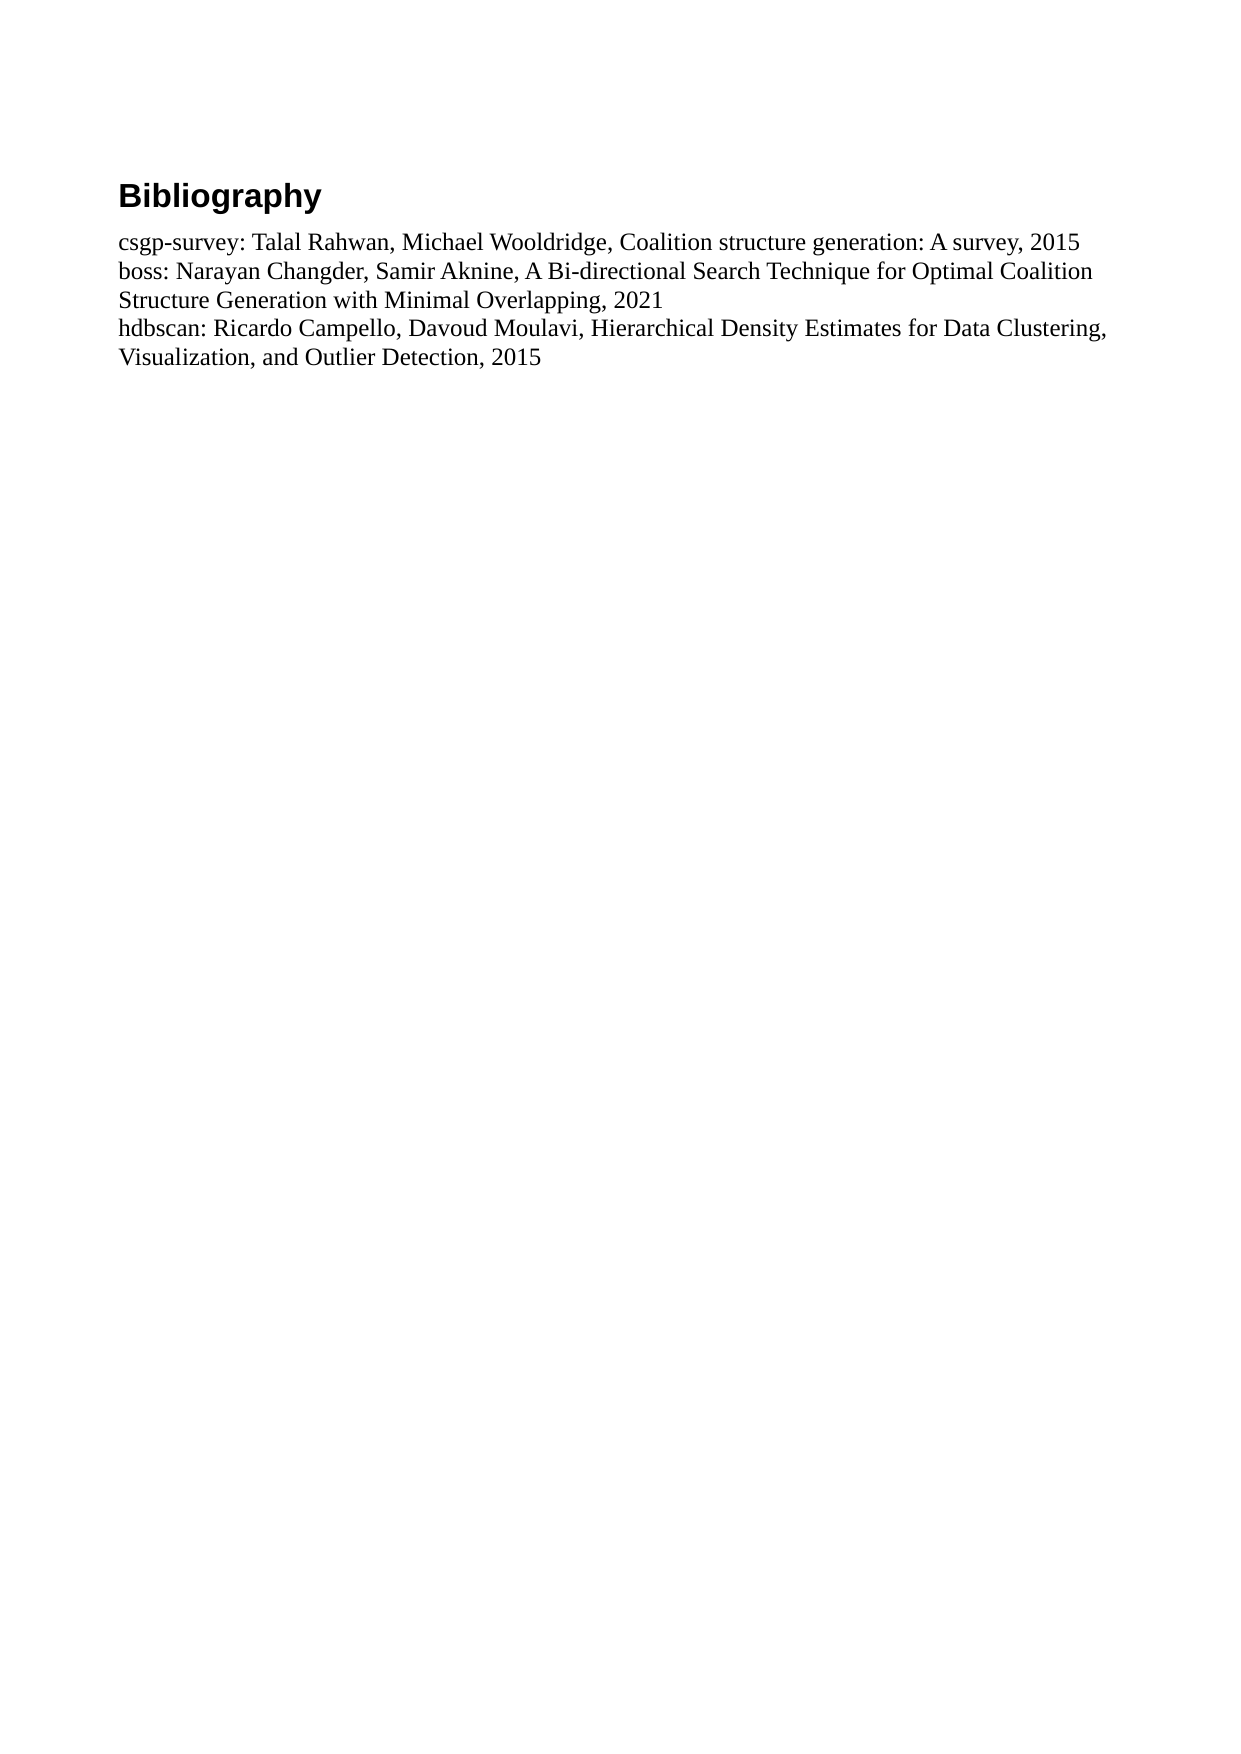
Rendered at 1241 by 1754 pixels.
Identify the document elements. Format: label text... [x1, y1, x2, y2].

subtitle Bibliography [118, 176, 1122, 215]
text hdbscan: Ricardo Campello, Davoud Moulavi, Hierarchical Density Estimates for Data Clustering, Visualization, and Outlier Detection, 2015 [118, 313, 1122, 371]
text boss: Narayan Changder, Samir Aknine, A Bi-directional Search Technique for Optimal Coalition Structure Generation with Minimal Overlapping, 2021 [118, 256, 1122, 313]
text csgp-survey: Talal Rahwan, Michael Wooldridge, Coalition structure generation: A survey, 2015 [118, 227, 1122, 256]
